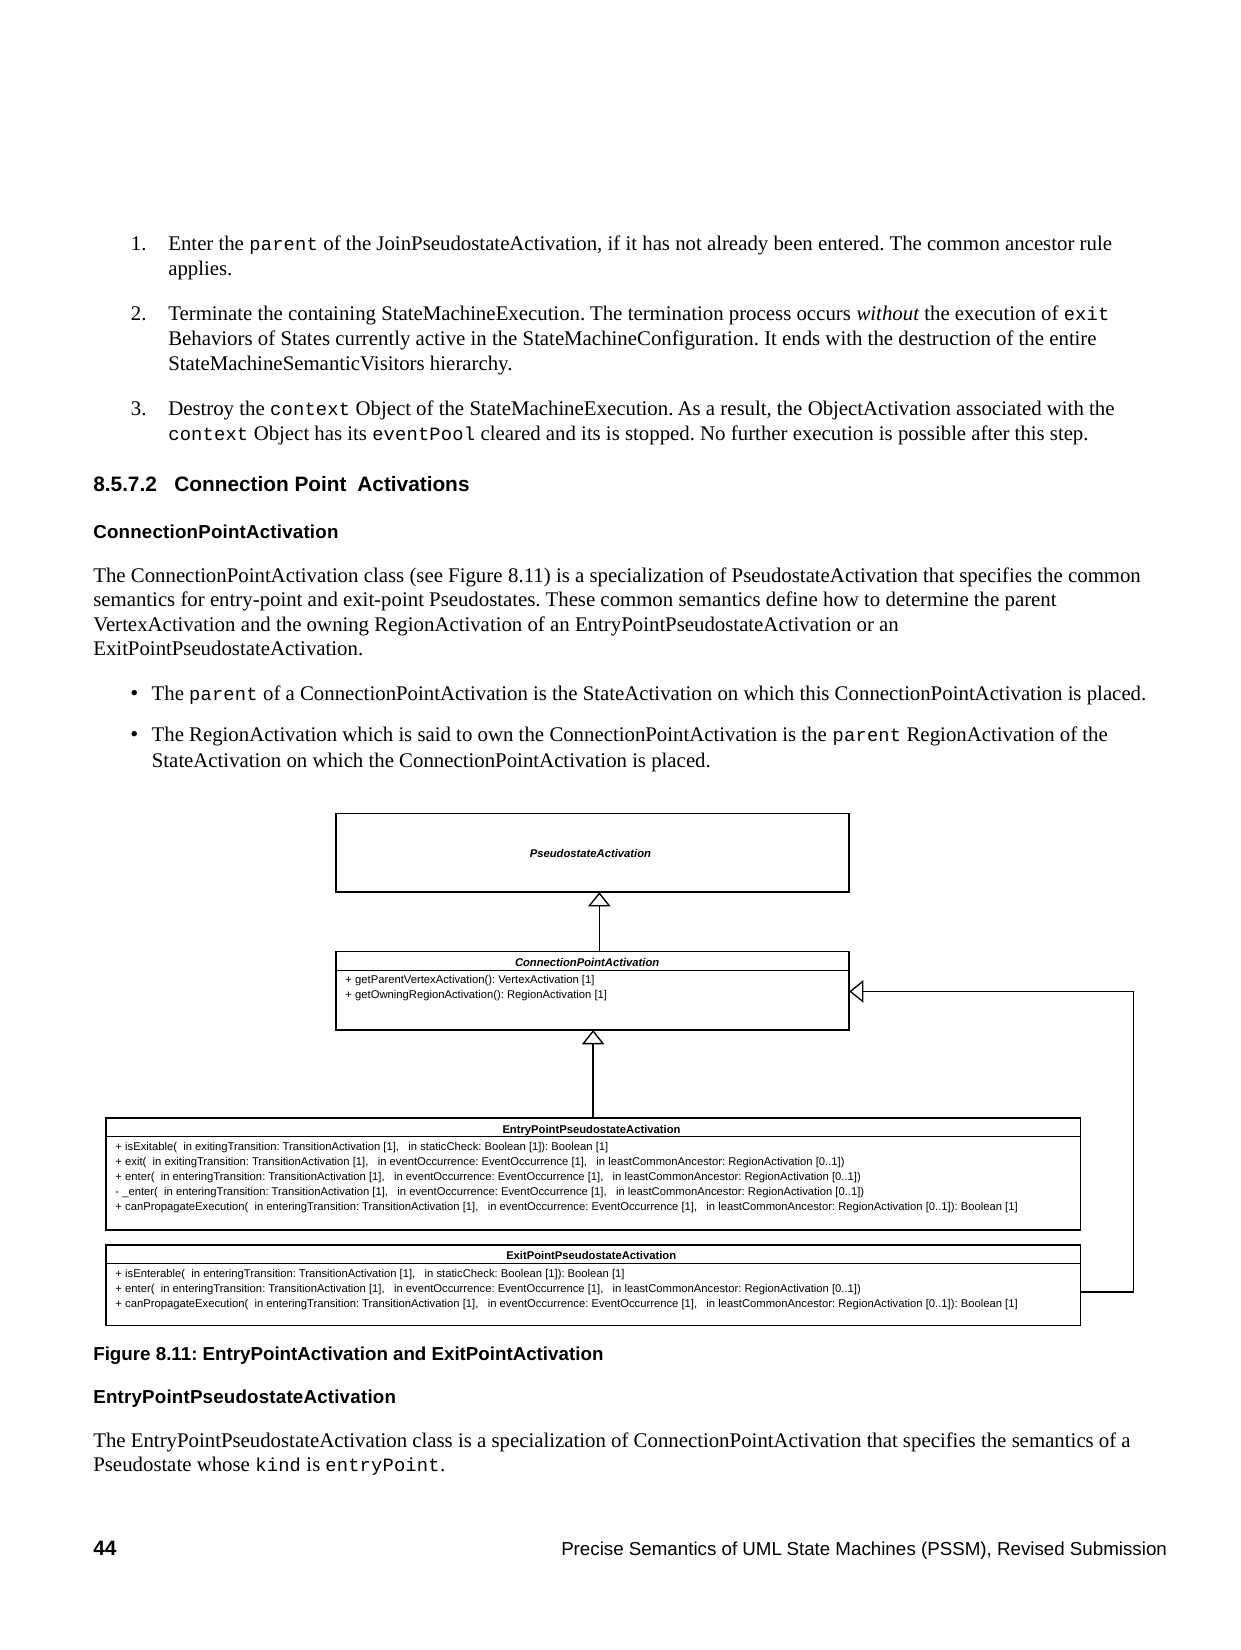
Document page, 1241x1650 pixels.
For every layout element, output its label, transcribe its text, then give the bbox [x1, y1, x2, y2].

list Destroy the context Object of the StateMachineExecution. As a result, the ObjectActivation associated with the context Object has its eventPool cleared and its is stopped. No further execution is possible after this step. [131, 396, 1164, 446]
subtitle EntryPointPseudostateActivation [93, 1365, 1164, 1407]
text Figure 8.11: EntryPointActivation and ExitPointActivation [93, 801, 1164, 1365]
list The parent of a ConnectionPointActivation is the StateActivation on which this ConnectionPointActivation is placed. [131, 681, 1164, 706]
subtitle ConnectionPointActivation [93, 521, 1164, 542]
list Terminate the containing StateMachineExecution. The termination process occurs without the execution of exit Behaviors of States currently active in the StateMachineConfiguration. It ends with the destruction of the entire StateMachineSemanticVisitors hierarchy. [131, 301, 1164, 374]
text The EntryPointPseudostateActivation class is a specialization of ConnectionPointActivation that specifies the semantics of a Pseudostate whose kind is entryPoint. [93, 1428, 1164, 1477]
list The RegionActivation which is said to own the ConnectionPointActivation is the parent RegionActivation of the StateActivation on which the ConnectionPointActivation is placed. [131, 722, 1164, 772]
subtitle [93, 788, 1164, 801]
list Enter the parent of the JoinPseudostateActivation, if it has not already been entered. The common ancestor rule applies. [131, 231, 1164, 280]
subtitle Connection Point Activations [93, 471, 1164, 496]
text The ConnectionPointActivation class (see Figure 8.11) is a specialization of PseudostateActivation that specifies the common semantics for entry-point and exit-point Pseudostates. These common semantics define how to determine the parent VertexActivation and the owning RegionActivation of an EntryPointPseudostateActivation or an ExitPointPseudostateActivation. [93, 563, 1164, 659]
